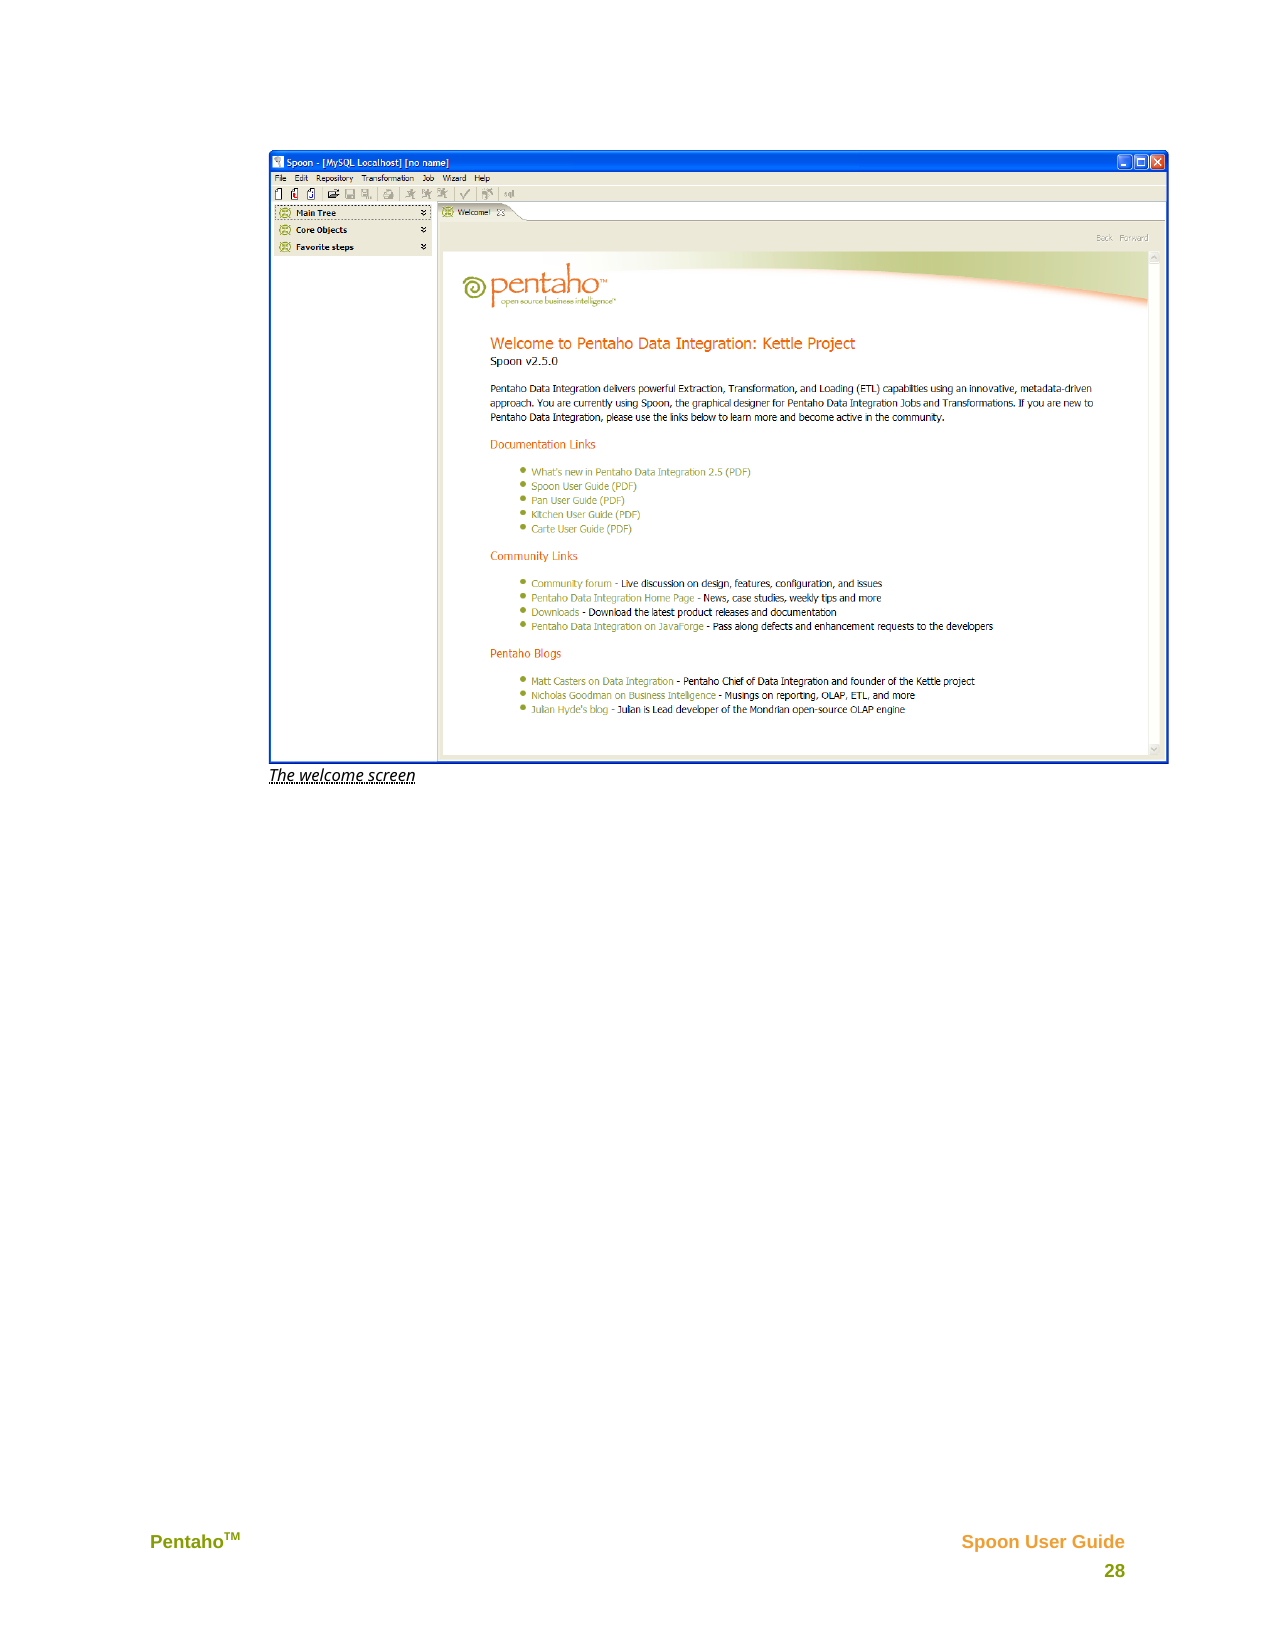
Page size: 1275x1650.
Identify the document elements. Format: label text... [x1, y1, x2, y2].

picture [268, 150, 1169, 764]
text The welcome screen [268, 764, 1087, 786]
